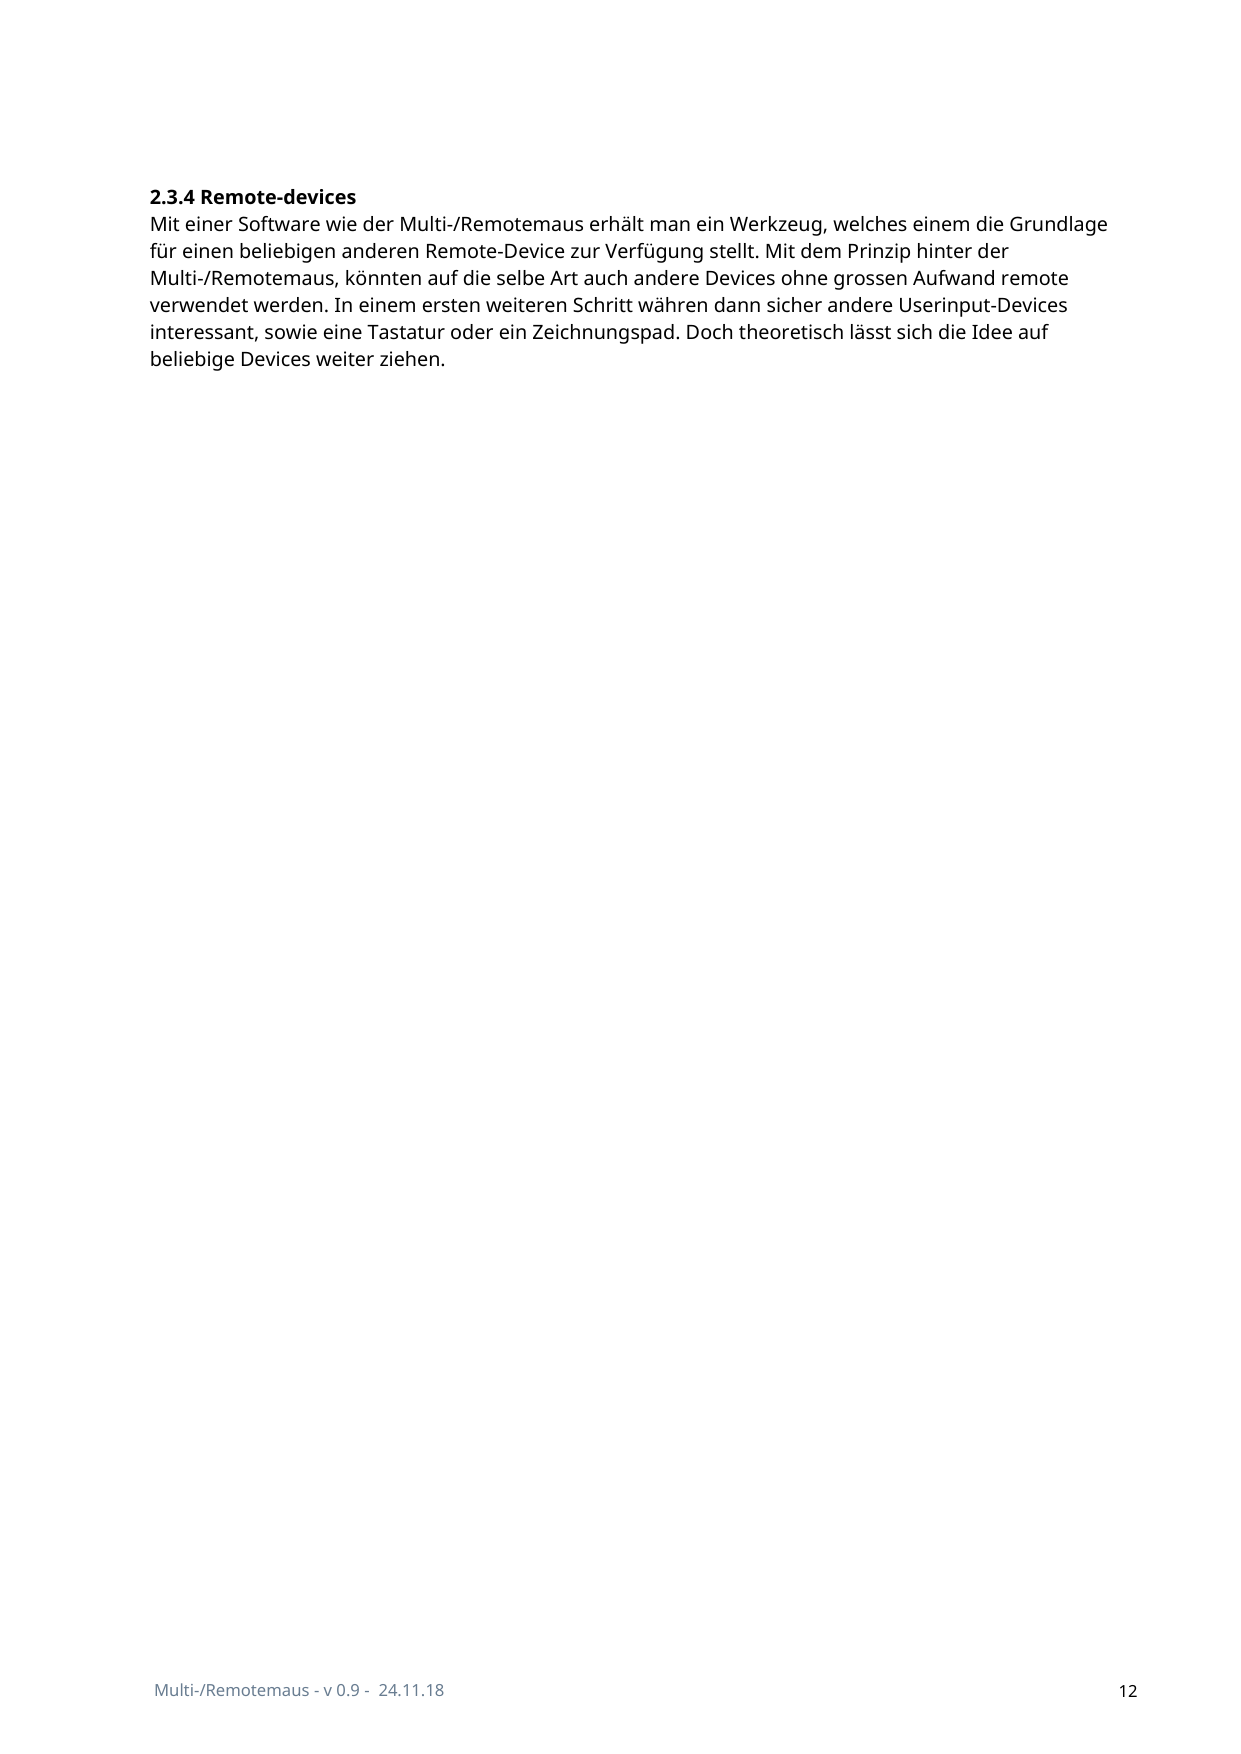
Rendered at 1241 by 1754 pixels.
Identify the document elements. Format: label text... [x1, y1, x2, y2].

subtitle Remote-devices [149, 183, 1136, 210]
text Mit einer Software wie der Multi-/Remotemaus erhält man ein Werkzeug, welches einem die Grundlage für einen beliebigen anderen Remote-Device zur Verfügung stellt. Mit dem Prinzip hinter der Multi-/Remotemaus, könnten auf die selbe Art auch andere Devices ohne grossen Aufwand remote verwendet werden. In einem ersten weiteren Schritt währen dann sicher andere Userinput-Devices interessant, sowie eine Tastatur oder ein Zeichnungspad. Doch theoretisch lässt sich die Idee auf beliebige Devices weiter ziehen. [149, 210, 1136, 372]
